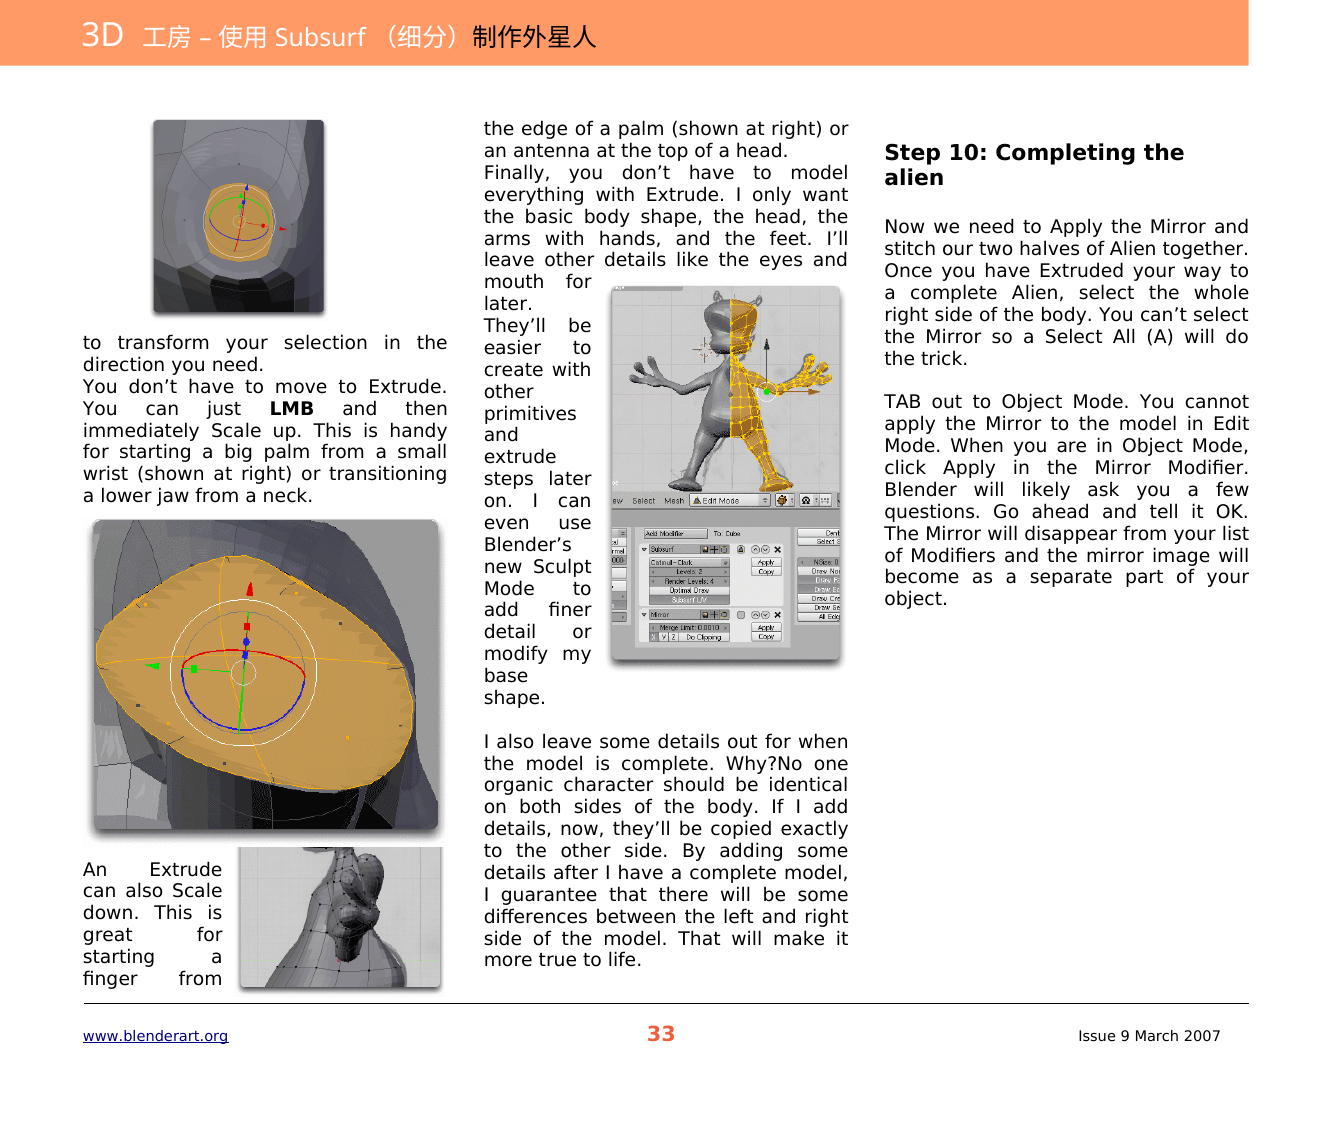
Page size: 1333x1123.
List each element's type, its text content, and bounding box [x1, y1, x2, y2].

text You don’t have to move to Extrude. You can just LMB and then immediately Scale up. This is handy for starting a big palm from a small wrist (shown at right) or transitioning a lower jaw from a neck. [83, 376, 448, 507]
text Step 10: Completing the alien [884, 140, 1249, 191]
text TAB out to Object Mode. You cannot apply the Mirror to the model in Edit Mode. When you are in Object Mode, click Apply in the Mirror Modifier. Blender will likely ask you a few questions. Go ahead and tell it OK. The Mirror will disappear from your list of Modifiers and the mirror image will become as a separate part of your object. [884, 392, 1249, 610]
picture [148, 119, 329, 321]
text Finally, you don’t have to model everything with Extrude. I only want the basic body shape, the head, the arms with hands, and the feet. I’ll leave other details like the eyes and mouth for later. They’ll be easier to create with other primitives and extrude steps later on. I can even use Blender’s new Sculpt Mode to add finer detail or modify my base shape. [483, 162, 849, 709]
picture [82, 518, 448, 997]
text I also leave some details out for when the model is complete. Why?No one organic character should be identical on both sides of the body. If I add details, now, they’ll be copied exactly to the other side. By adding some details after I have a complete model, I guarantee that there will be some differences between the left and right side of the model. That will make it more true to life. [483, 731, 849, 971]
text the edge of a palm (shown at right) or an antenna at the top of a head. [483, 118, 849, 162]
text to transform your selection in the direction you need. [83, 118, 448, 376]
picture [603, 285, 848, 674]
text Now we need to Apply the Mirror and stitch our two halves of Alien together. Once you have Extruded your way to a complete Alien, select the whole right side of the body. You can’t select the Mirror so a Select All (A) will do the trick. [884, 217, 1249, 370]
text An Extrude can also Scale down. This is great for starting a finger from [83, 847, 234, 990]
text [83, 507, 448, 518]
